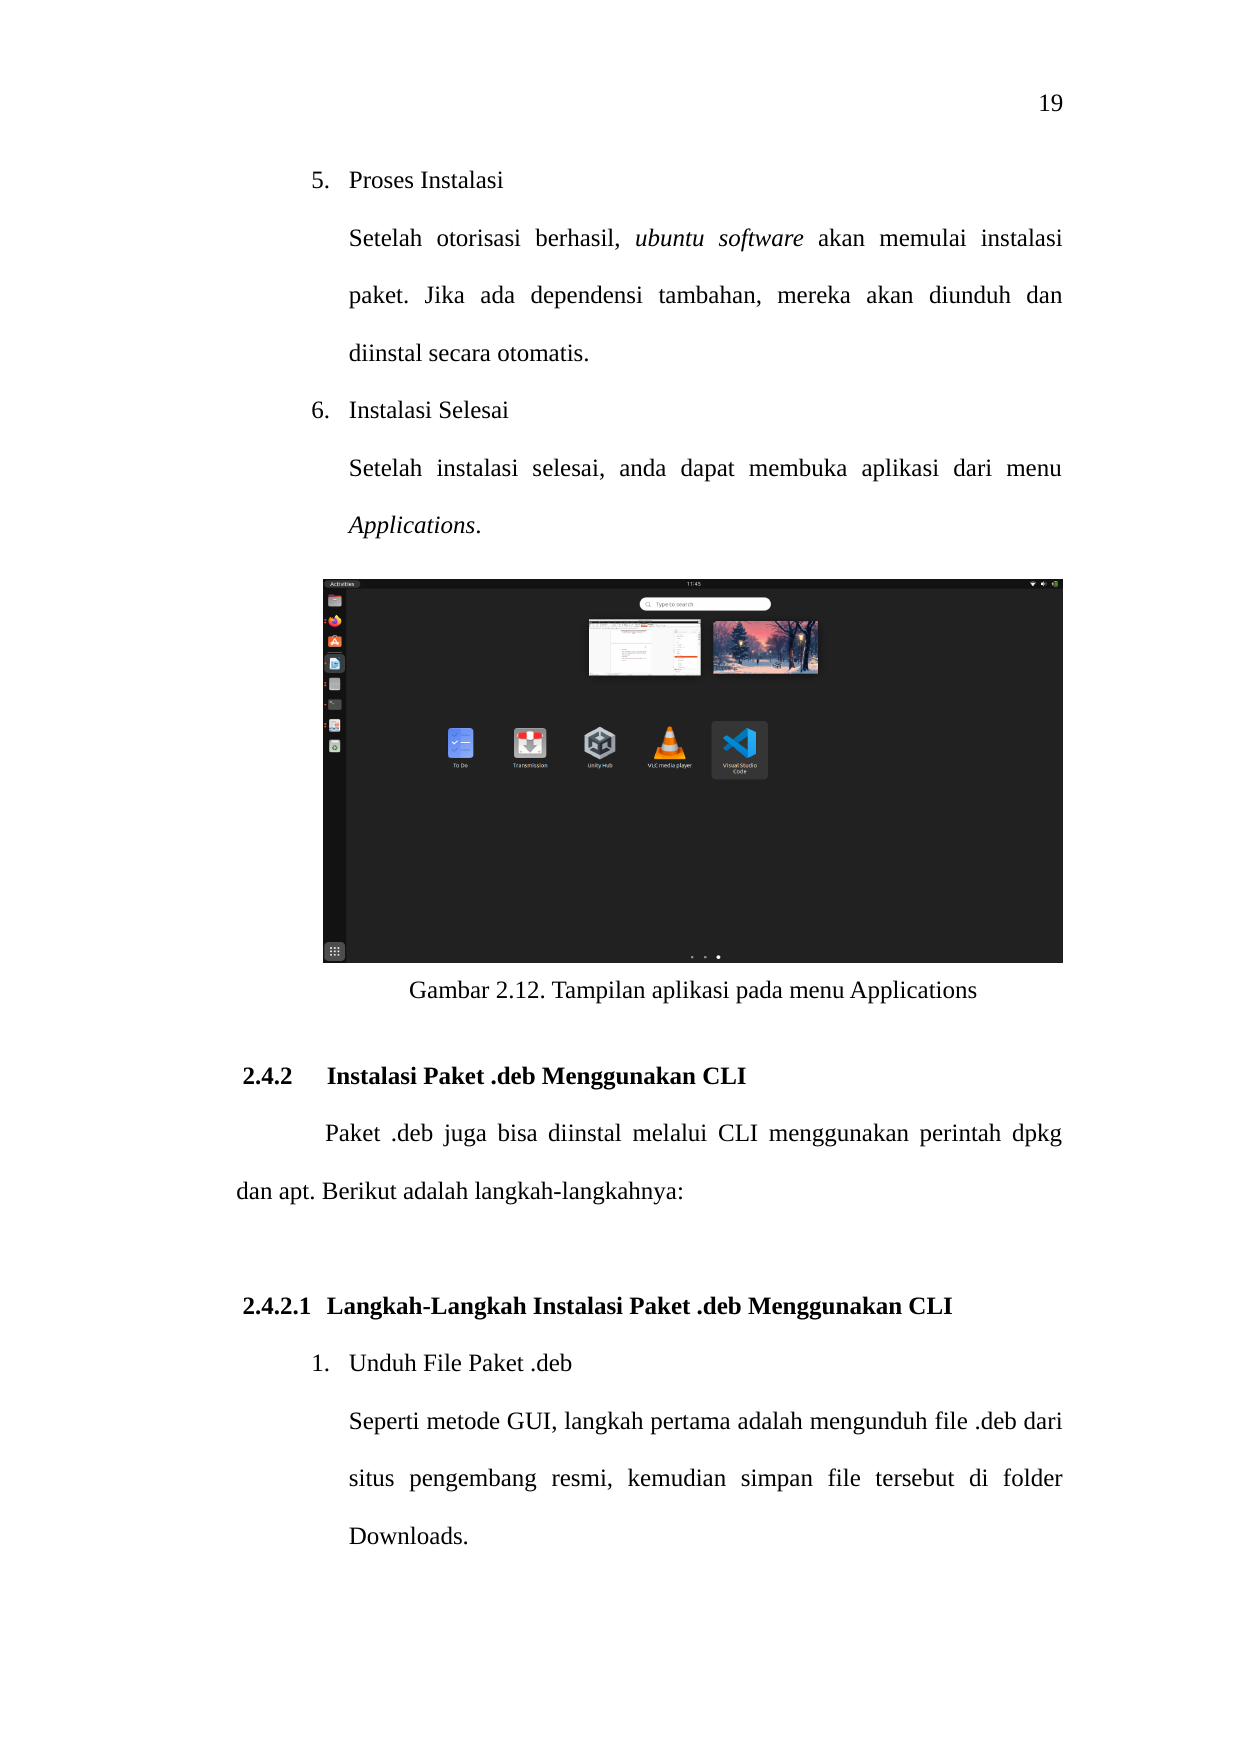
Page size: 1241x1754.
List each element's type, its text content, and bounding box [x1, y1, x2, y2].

list Proses Instalasi [311, 165, 1063, 194]
list Unduh File Paket .deb [311, 1348, 1063, 1377]
text Paket .deb juga bisa diinstal melalui CLI menggunakan perintah dpkg dan apt. Berikut adalah langkah-langkahnya: [236, 1118, 1063, 1205]
list Seperti metode GUI, langkah pertama adalah mengunduh file .deb dari situs pengembang resmi, kemudian simpan file tersebut di folder Downloads. [311, 1406, 1063, 1550]
subtitle Langkah-Langkah Instalasi Paket .deb Menggunakan CLI [236, 1291, 1063, 1320]
list Setelah otorisasi berhasil, ubuntu software akan memulai instalasi paket. Jika ada dependensi tambahan, mereka akan diunduh dan diinstal secara otomatis. [311, 223, 1063, 367]
subtitle Instalasi Paket .deb Menggunakan CLI [236, 567, 1063, 1090]
text Gambar 2.12. Tampilan aplikasi pada menu Applications [323, 963, 1063, 1003]
list Instalasi Selesai [311, 395, 1063, 424]
picture [323, 579, 1063, 963]
list Setelah instalasi selesai, anda dapat membuka aplikasi dari menu Applications. [311, 453, 1063, 539]
